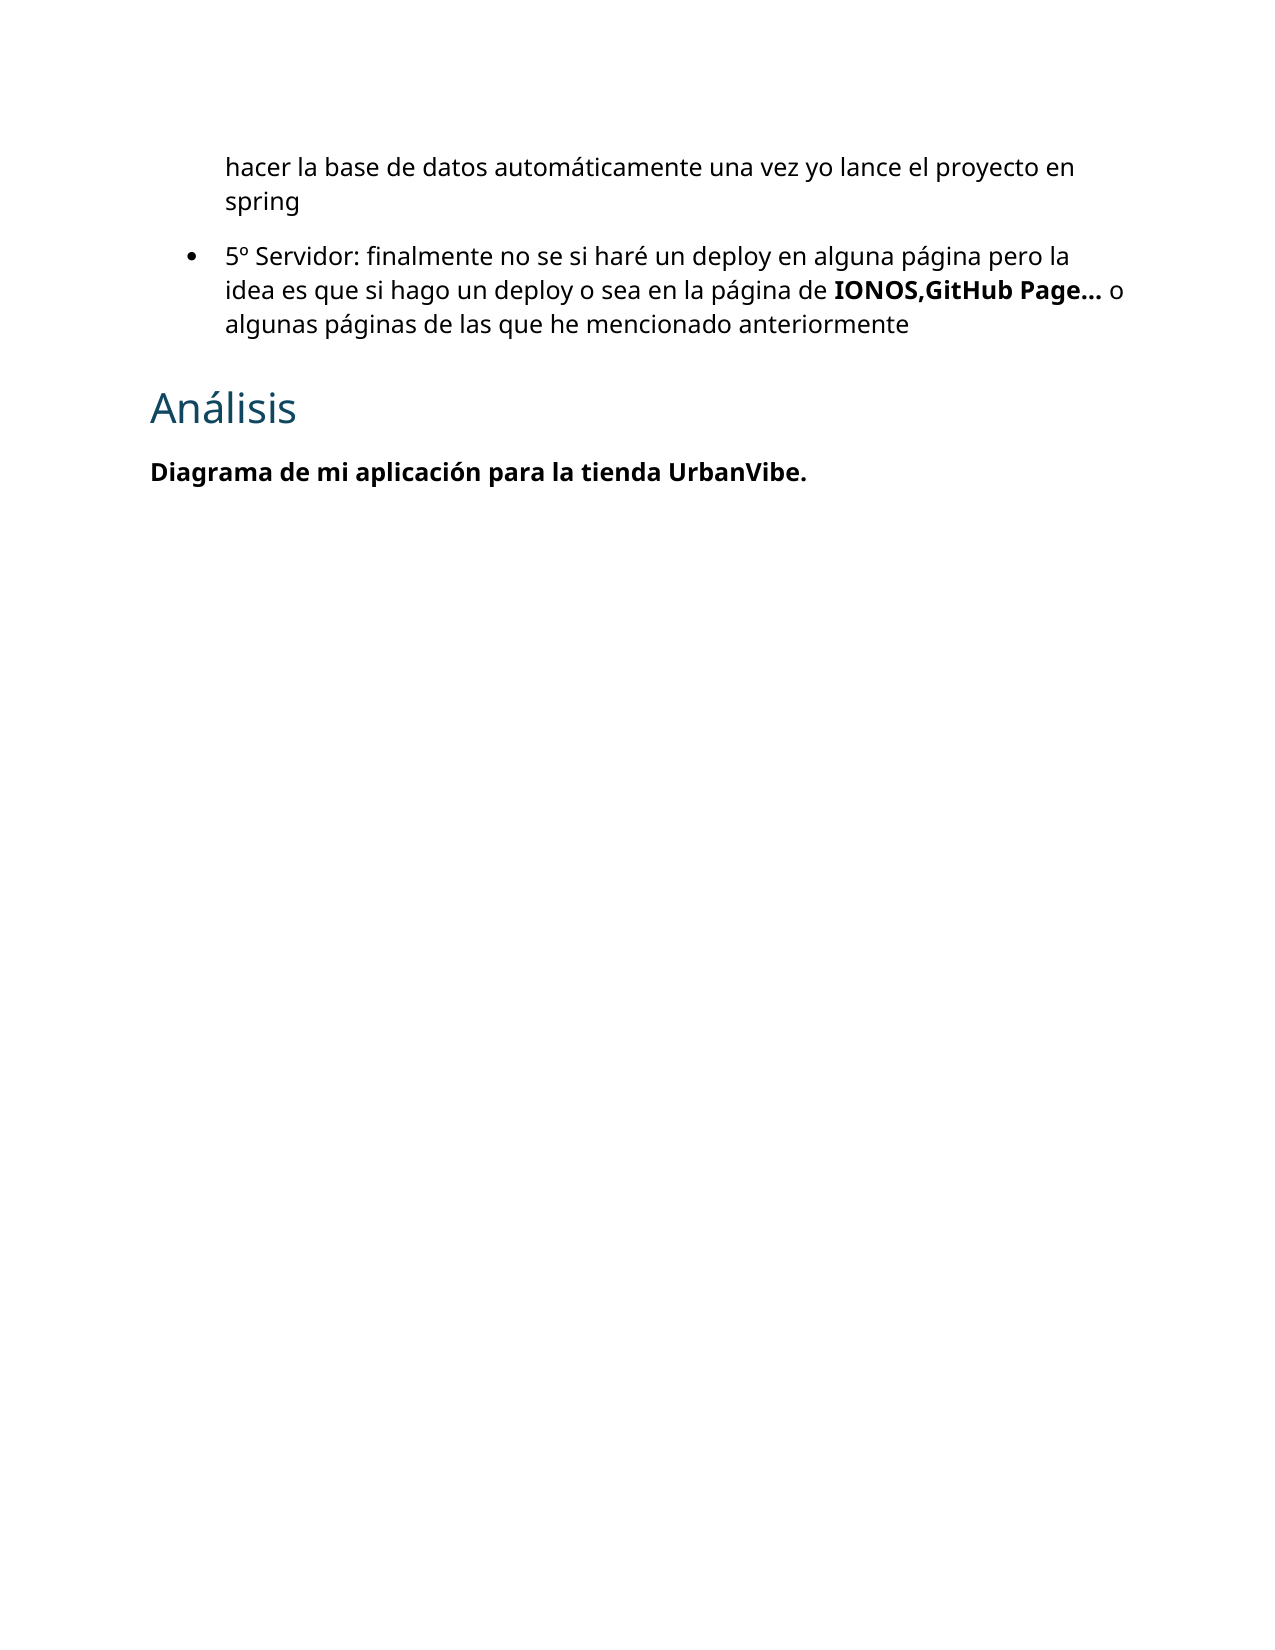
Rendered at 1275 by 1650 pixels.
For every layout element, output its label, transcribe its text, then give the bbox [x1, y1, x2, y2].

list 5º Servidor: finalmente no se si haré un deploy en alguna página pero la idea es que si hago un deploy o sea en la página de IONOS,GitHub Page… o algunas páginas de las que he mencionado anteriormente [187, 239, 1125, 341]
subtitle Análisis [150, 379, 1125, 435]
text Diagrama de mi aplicación para la tienda UrbanVibe. [150, 454, 1125, 488]
list hacer la base de datos automáticamente una vez yo lance el proyecto en spring [187, 150, 1125, 218]
